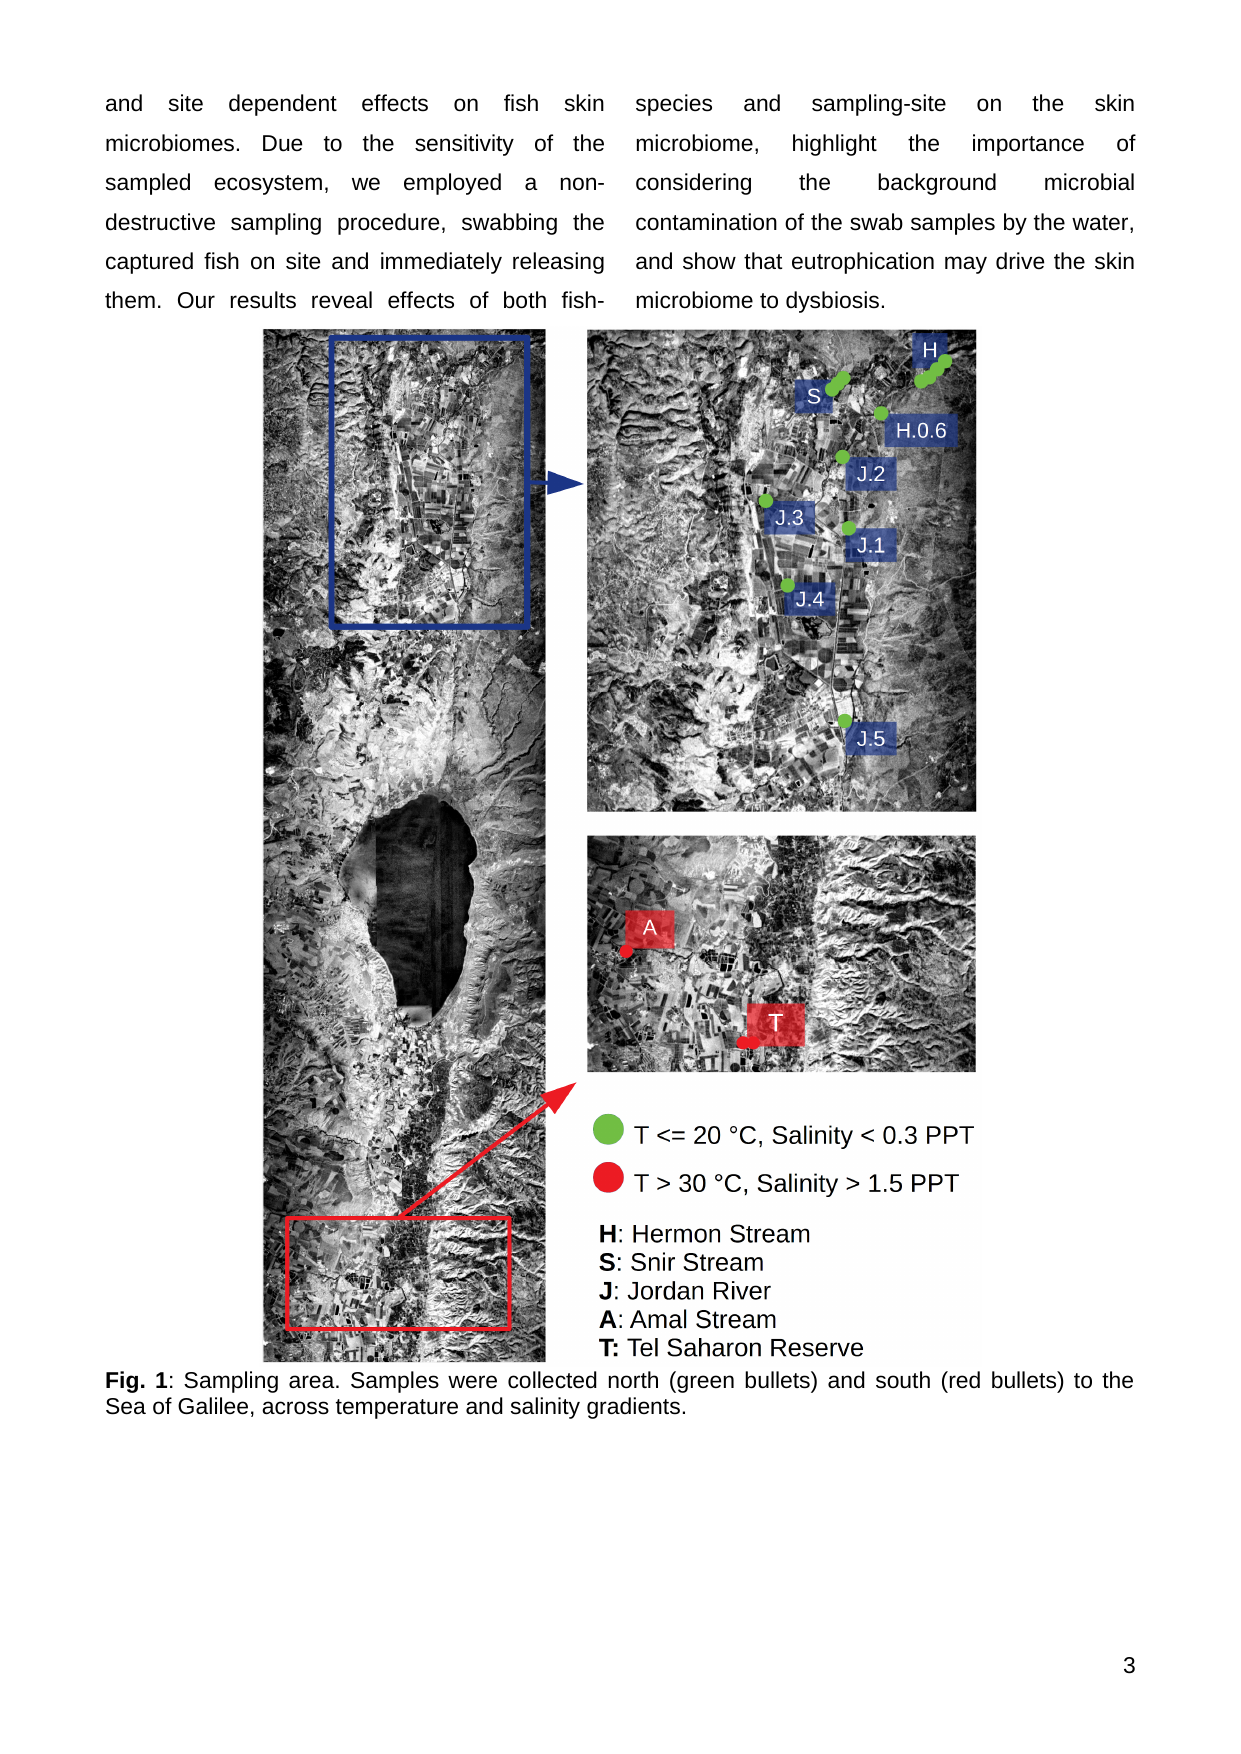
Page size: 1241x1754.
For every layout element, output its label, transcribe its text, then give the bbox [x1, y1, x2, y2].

text and site dependent effects on fish skin microbiomes. Due to the sensitivity of the sampled ecosystem, we employed a non-destructive sampling procedure, swabbing the captured fish on site and immediately releasing them. Our results reveal effects of both fish- [105, 90, 605, 314]
text Fig. 1: Sampling area. Samples were collected north (green bullets) and south (red bullets) to the Sea of Galilee, across temperature and salinity gradients. [105, 327, 1136, 1419]
text species and sampling-site on the skin microbiome, highlight the importance of considering the background microbial contamination of the swab samples by the water, and show that eutrophication may drive the skin microbiome to dysbiosis. [635, 90, 1136, 314]
picture [259, 326, 982, 1367]
